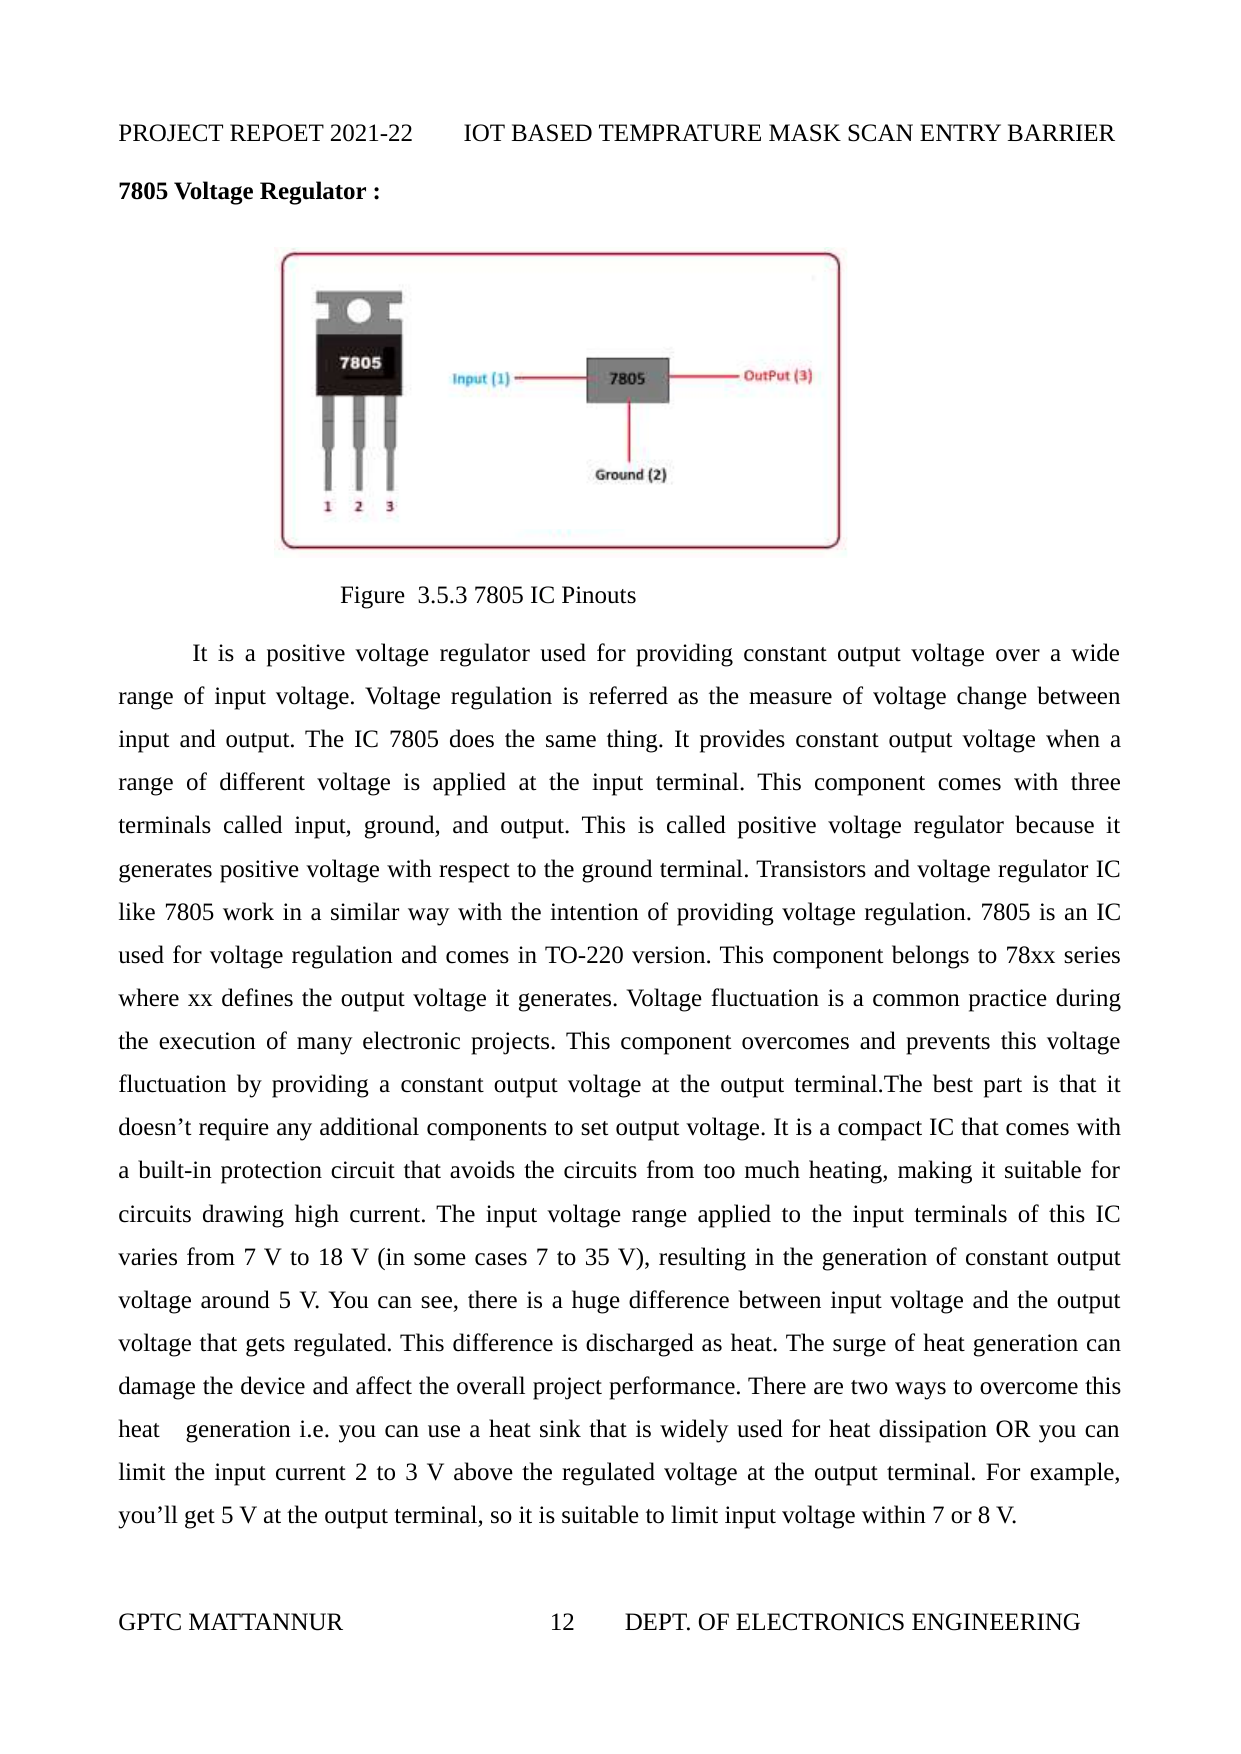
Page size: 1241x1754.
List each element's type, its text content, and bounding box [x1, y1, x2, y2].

picture [274, 247, 848, 558]
text 7805 Voltage Regulator : [118, 176, 1122, 205]
text It is a positive voltage regulator used for providing constant output voltage over a wide range of input voltage. Voltage regulation is referred as the measure of voltage change between input and output. The IC 7805 does the same thing. It provides constant output voltage when a range of different voltage is applied at the input terminal. This component comes with three terminals called input, ground, and output. This is called positive voltage regulator because it generates positive voltage with respect to the ground terminal. Transistors and voltage regulator IC like 7805 work in a similar way with the intention of providing voltage regulation. 7805 is an IC used for voltage regulation and comes in TO-220 version. This component belongs to 78xx series where xx defines the output voltage it generates. Voltage fluctuation is a common practice during the execution of many electronic projects. This component overcomes and prevents this voltage fluctuation by providing a constant output voltage at the output terminal.The best part is that it doesn’t require any additional components to set output voltage. It is a compact IC that comes with a built-in protection circuit that avoids the circuits from too much heating, making it suitable for circuits drawing high current. The input voltage range applied to the input terminals of this IC varies from 7 V to 18 V (in some cases 7 to 35 V), resulting in the generation of constant output voltage around 5 V. You can see, there is a huge difference between input voltage and the output voltage that gets regulated. This difference is discharged as heat. The surge of heat generation can damage the device and affect the overall project performance. There are two ways to overcome this heat generation i.e. you can use a heat sink that is widely used for heat dissipation OR you can limit the input current 2 to 3 V above the regulated voltage at the output terminal. For example, you’ll get 5 V at the output terminal, so it is suitable to limit input voltage within 7 or 8 V. [118, 638, 1122, 1529]
text Figure 3.5.3 7805 IC Pinouts [118, 580, 1122, 609]
